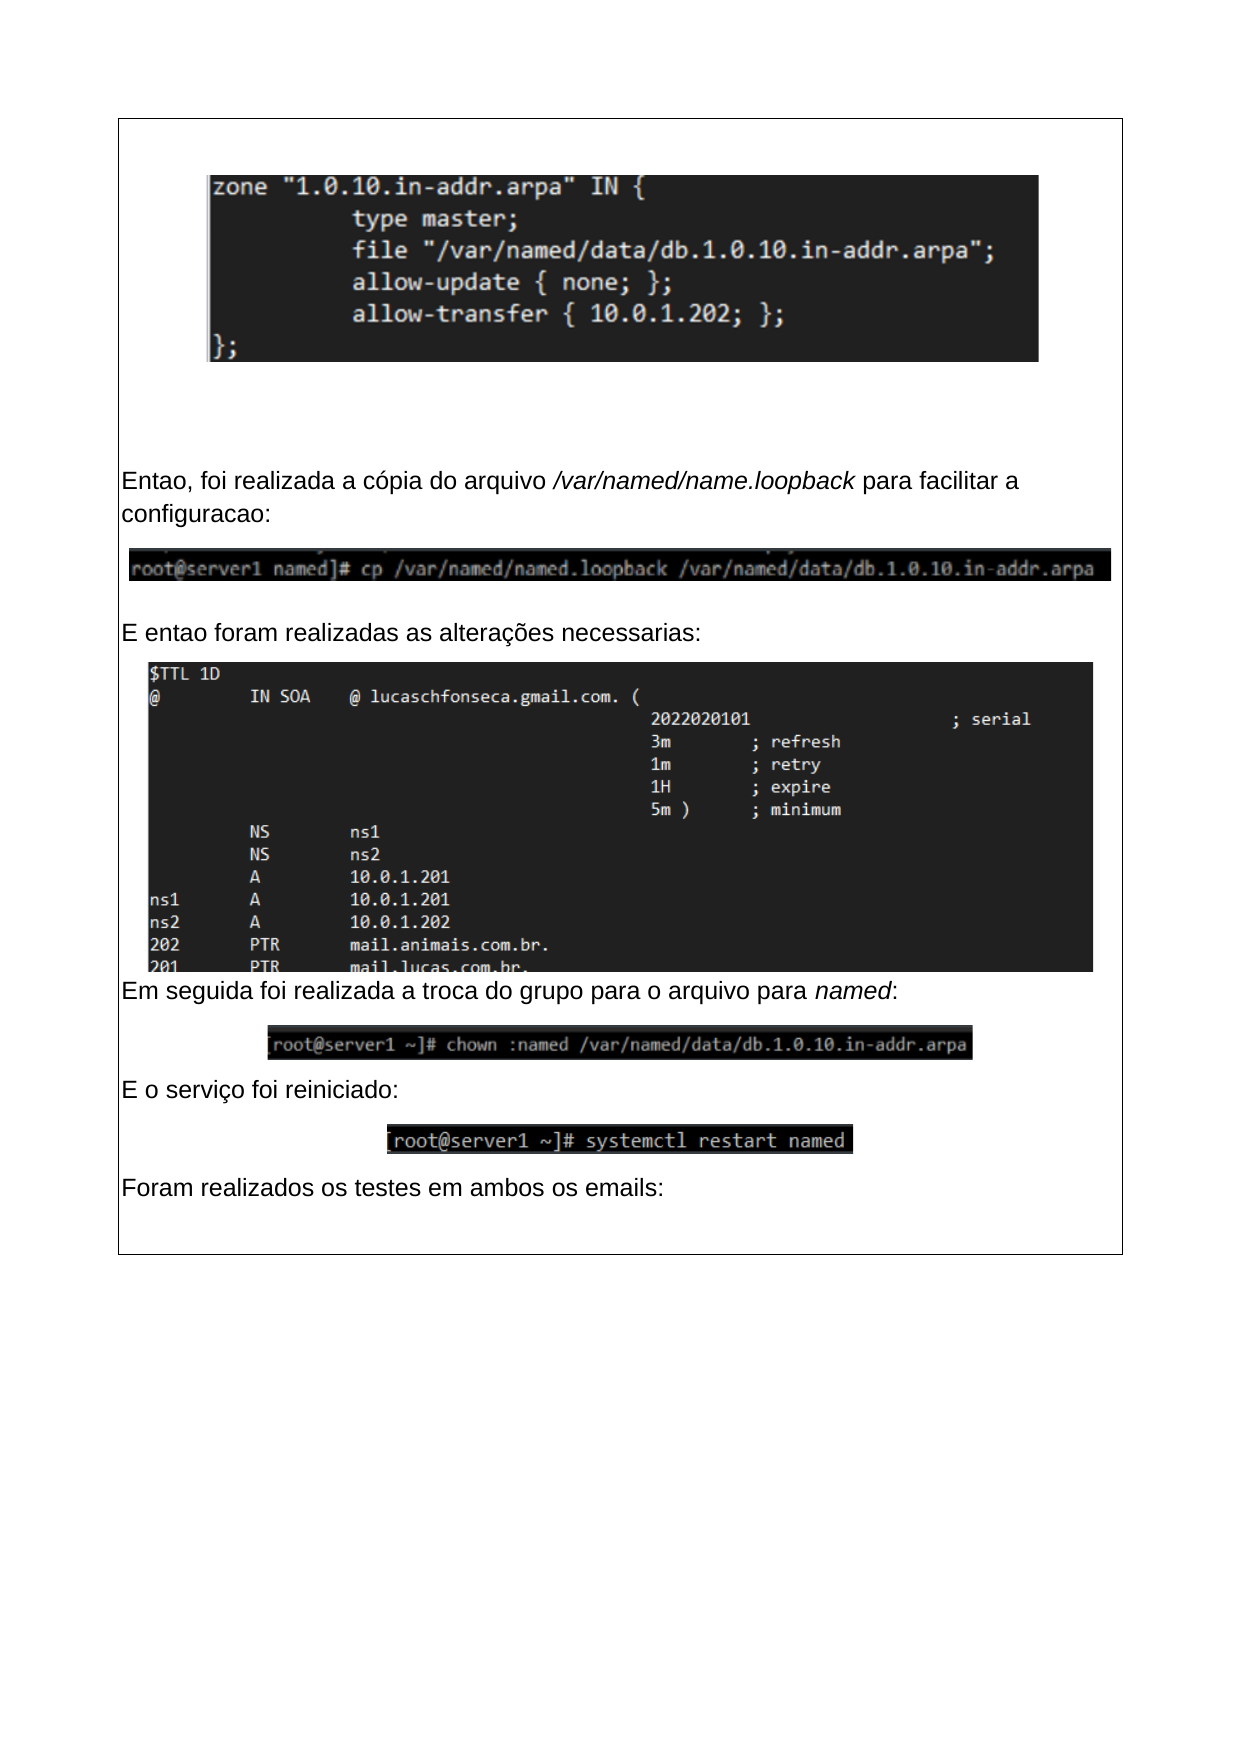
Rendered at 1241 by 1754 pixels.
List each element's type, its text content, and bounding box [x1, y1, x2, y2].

picture [203, 175, 1039, 362]
text Entao, foi realizada a cópia do arquivo /var/named/name.loopback para facilitar a configuracao: [119, 463, 1122, 528]
picture [129, 548, 1112, 581]
text E entao foram realizadas as alterações necessarias: [119, 545, 1122, 647]
text Em seguida foi realizada a troca do grupo para o arquivo para named: [119, 664, 1122, 1005]
text E o serviço foi reiniciado: [119, 1072, 1122, 1103]
picture [267, 1025, 973, 1060]
picture [387, 1124, 854, 1154]
picture [147, 662, 1094, 972]
text Foram realizados os testes em ambos os emails: [119, 1170, 1122, 1202]
